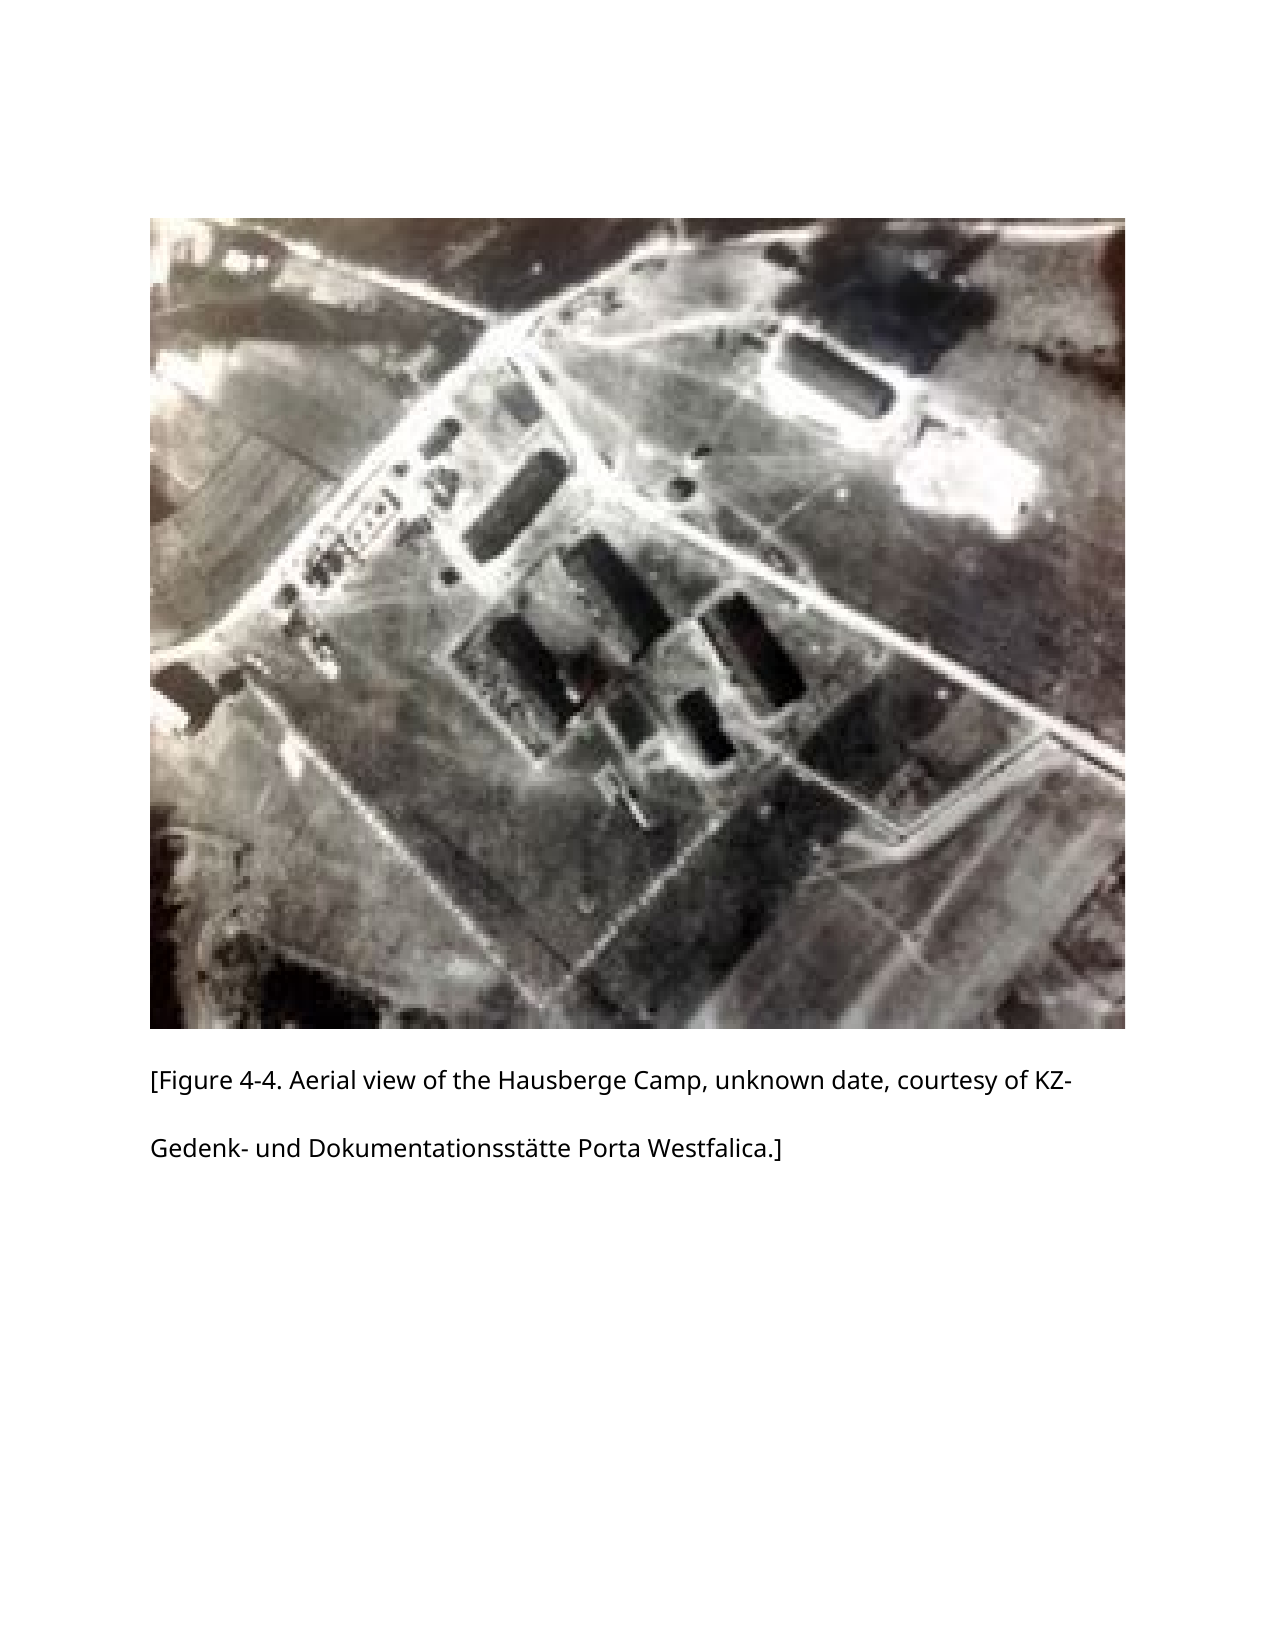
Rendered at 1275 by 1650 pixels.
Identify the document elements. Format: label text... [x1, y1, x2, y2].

text [Figure 4-4. Aerial view of the Hausberge Camp, unknown date, courtesy of KZ-Gedenk- und Dokumentationsstätte Porta Westfalica.] [150, 1063, 1125, 1165]
picture [150, 218, 1125, 1029]
